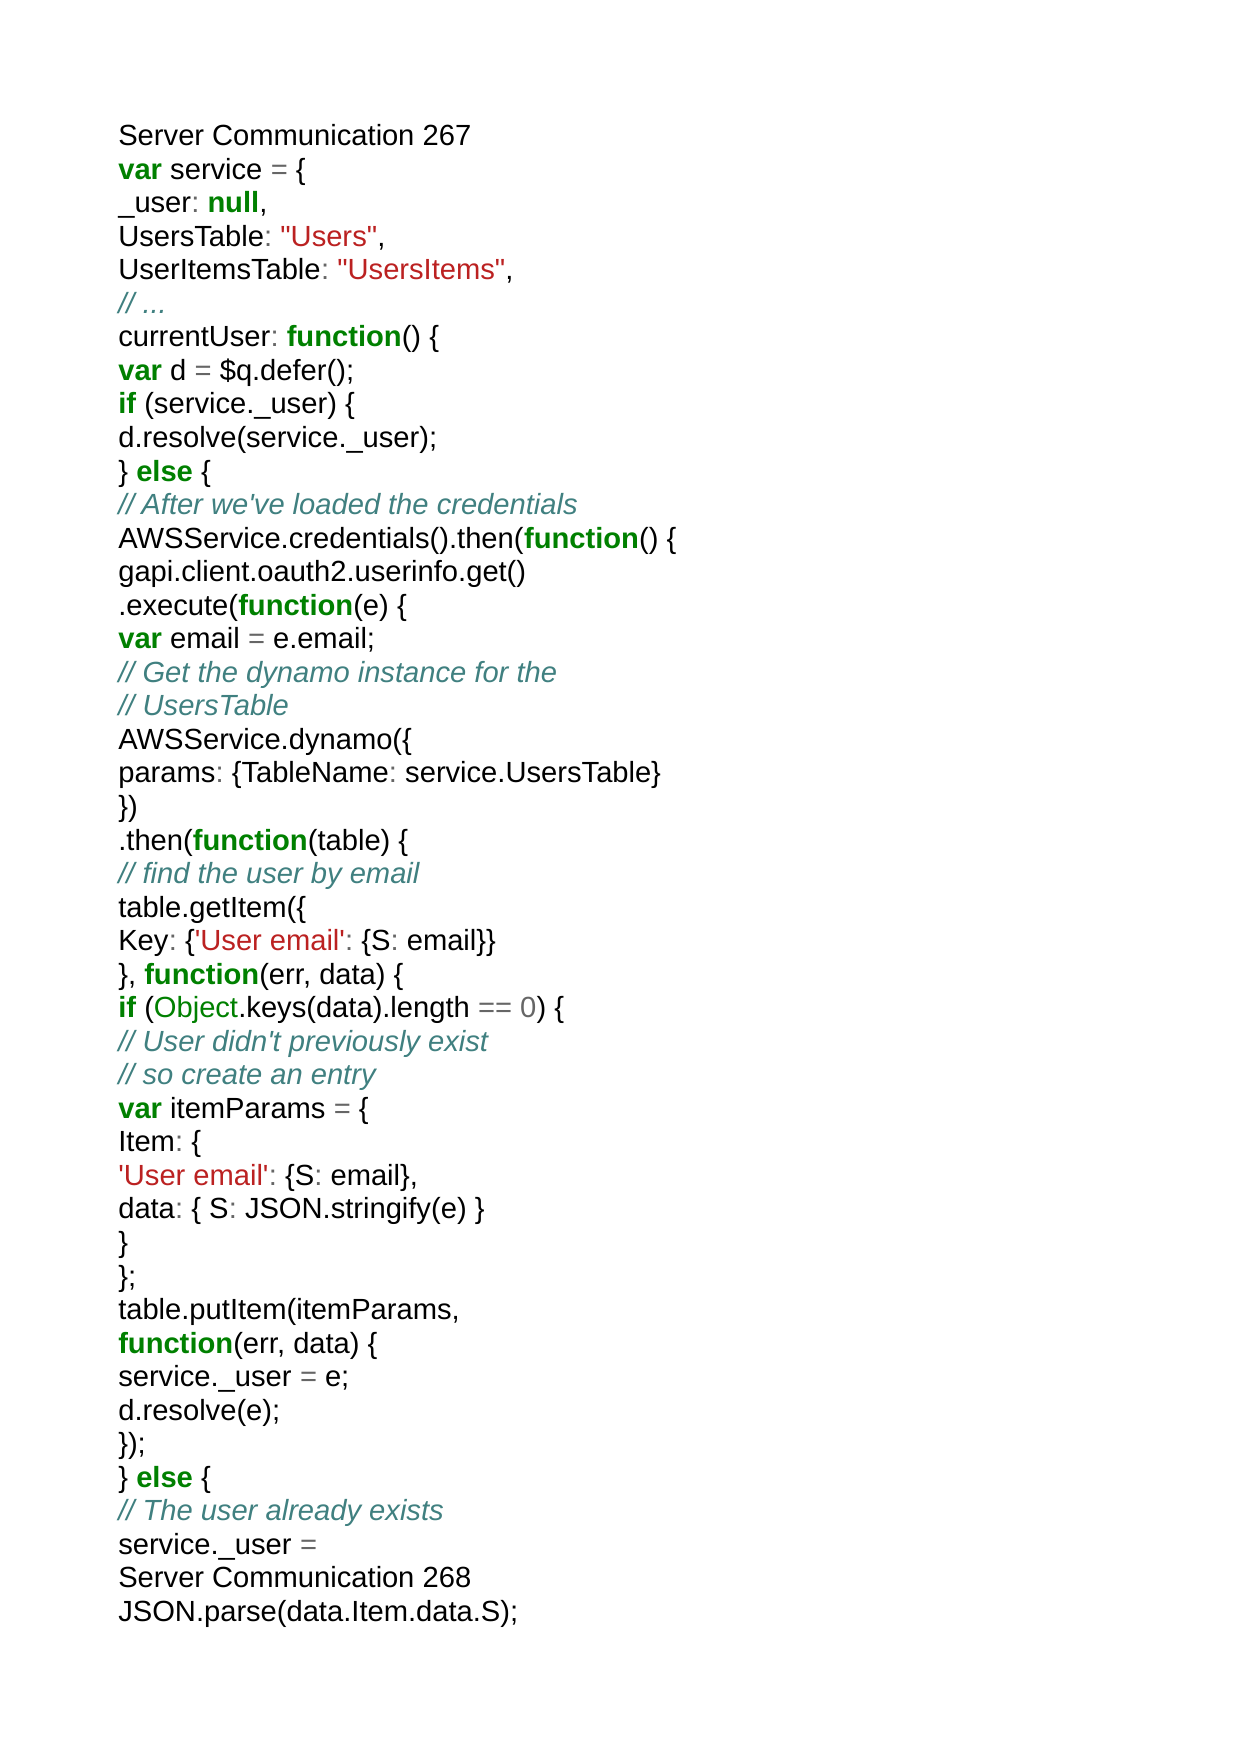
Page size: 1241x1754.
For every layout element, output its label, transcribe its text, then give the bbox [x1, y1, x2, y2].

text // UsersTable [118, 688, 1122, 722]
text Server Communication 267 [118, 118, 1122, 152]
text if (service._user) { [118, 386, 1122, 420]
text d.resolve(service._user); [118, 420, 1122, 453]
text Item: { [118, 1124, 1122, 1158]
text _user: null, [118, 185, 1122, 219]
text }) [118, 789, 1122, 822]
text AWSService.credentials().then(function() { [118, 521, 1122, 554]
text UsersTable: "Users", [118, 219, 1122, 252]
text Key: {'User email': {S: email}} [118, 923, 1122, 957]
text } else { [118, 1460, 1122, 1493]
text // After we've loaded the credentials [118, 487, 1122, 521]
text service._user = [118, 1527, 1122, 1560]
text .execute(function(e) { [118, 588, 1122, 621]
text if (Object.keys(data).length == 0) { [118, 990, 1122, 1024]
text gapi.client.oauth2.userinfo.get() [118, 554, 1122, 588]
text UserItemsTable: "UsersItems", [118, 252, 1122, 286]
text } else { [118, 453, 1122, 487]
text table.putItem(itemParams, [118, 1292, 1122, 1326]
text var itemParams = { [118, 1091, 1122, 1124]
text var d = $q.defer(); [118, 353, 1122, 386]
text // ... [118, 286, 1122, 319]
text }; [118, 1258, 1122, 1292]
text .then(function(table) { [118, 822, 1122, 856]
text 'User email': {S: email}, [118, 1158, 1122, 1191]
text }); [118, 1426, 1122, 1460]
text var email = e.email; [118, 621, 1122, 655]
text }, function(err, data) { [118, 957, 1122, 990]
text params: {TableName: service.UsersTable} [118, 755, 1122, 789]
text function(err, data) { [118, 1326, 1122, 1359]
text currentUser: function() { [118, 319, 1122, 353]
text // Get the dynamo instance for the [118, 655, 1122, 688]
text d.resolve(e); [118, 1393, 1122, 1426]
text Server Communication 268 [118, 1560, 1122, 1594]
text var service = { [118, 152, 1122, 185]
text table.getItem({ [118, 889, 1122, 923]
text // so create an entry [118, 1057, 1122, 1091]
text // find the user by email [118, 856, 1122, 889]
text // The user already exists [118, 1493, 1122, 1527]
text AWSService.dynamo({ [118, 722, 1122, 755]
text // User didn't previously exist [118, 1024, 1122, 1057]
text } [118, 1225, 1122, 1258]
text JSON.parse(data.Item.data.S); [118, 1594, 1122, 1627]
text data: { S: JSON.stringify(e) } [118, 1191, 1122, 1225]
text service._user = e; [118, 1359, 1122, 1393]
